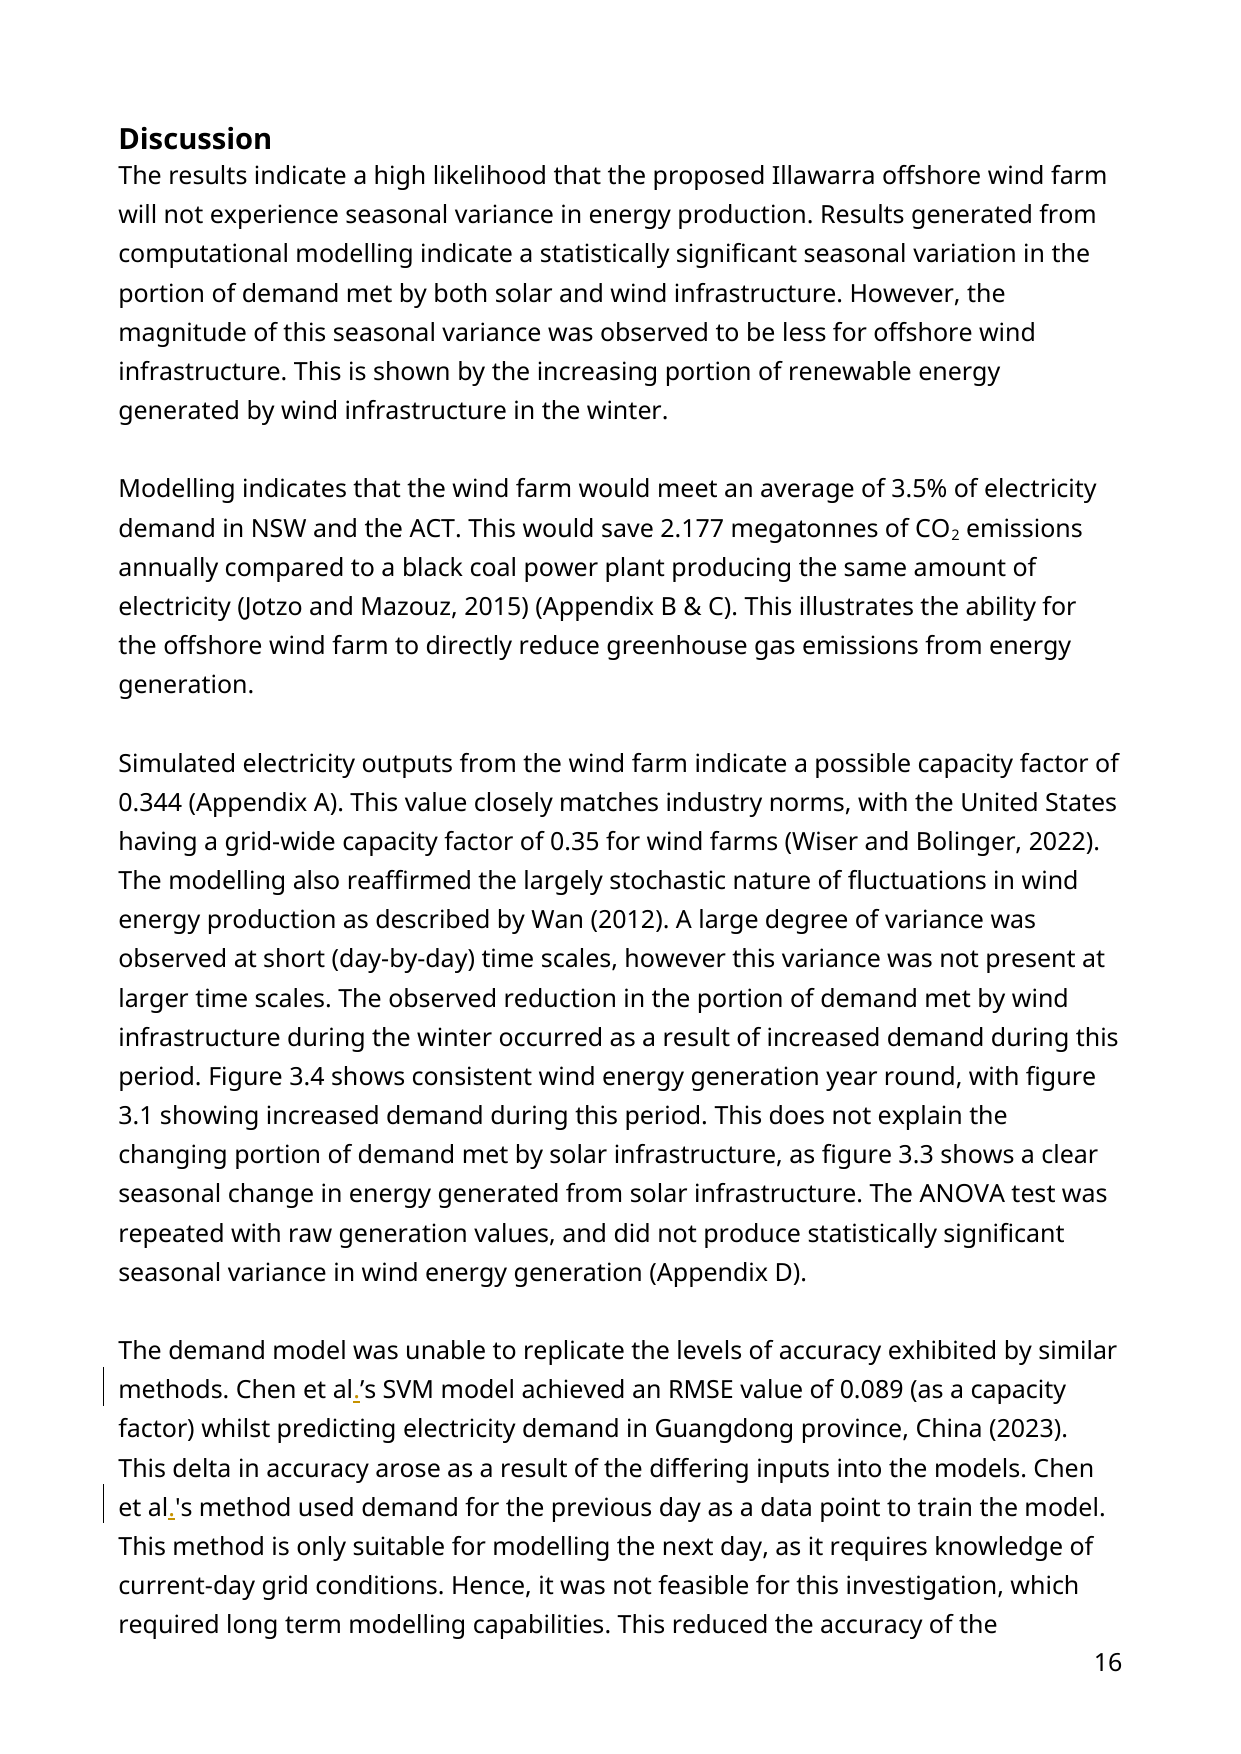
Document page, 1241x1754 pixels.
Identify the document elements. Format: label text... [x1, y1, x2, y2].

subtitle Discussion [118, 118, 1122, 158]
text Simulated electricity outputs from the wind farm indicate a possible capacity factor of 0.344 (Appendix A). This value closely matches industry norms, with the United States having a grid-wide capacity factor of 0.35 for wind farms (Wiser and Bolinger, 2022). The modelling also reaffirmed the largely stochastic nature of fluctuations in wind energy production as described by Wan (2012). A large degree of variance was observed at short (day-by-day) time scales, however this variance was not present at larger time scales. The observed reduction in the portion of demand met by wind infrastructure during the winter occurred as a result of increased demand during this period. Figure 3.4 shows consistent wind energy generation year round, with figure 3.1 showing increased demand during this period. This does not explain the changing portion of demand met by solar infrastructure, as figure 3.3 shows a clear seasonal change in energy generated from solar infrastructure. The ANOVA test was repeated with raw generation values, and did not produce statistically significant seasonal variance in wind energy generation (Appendix D). [118, 745, 1122, 1288]
text The demand model was unable to replicate the levels of accuracy exhibited by similar methods. Chen et al.’s SVM model achieved an RMSE value of 0.089 (as a capacity factor) whilst predicting electricity demand in Guangdong province, China (2023). This delta in accuracy arose as a result of the differing inputs into the models. Chen et al.'s method used demand for the previous day as a data point to train the model. This method is only suitable for modelling the next day, as it requires knowledge of current-day grid conditions. Hence, it was not feasible for this investigation, which required long term modelling capabilities. This reduced the accuracy of the [118, 1333, 1122, 1641]
text Modelling indicates that the wind farm would meet an average of 3.5% of electricity demand in NSW and the ACT. This would save 2.177 megatonnes of CO2 emissions annually compared to a black coal power plant producing the same amount of electricity (Jotzo and Mazouz, 2015) (Appendix B & C). This illustrates the ability for the offshore wind farm to directly reduce greenhouse gas emissions from energy generation. [118, 471, 1122, 701]
text The results indicate a high likelihood that the proposed Illawarra offshore wind farm will not experience seasonal variance in energy production. Results generated from computational modelling indicate a statistically significant seasonal variation in the portion of demand met by both solar and wind infrastructure. However, the magnitude of this seasonal variance was observed to be less for offshore wind infrastructure. This is shown by the increasing portion of renewable energy generated by wind infrastructure in the winter. [118, 158, 1122, 427]
